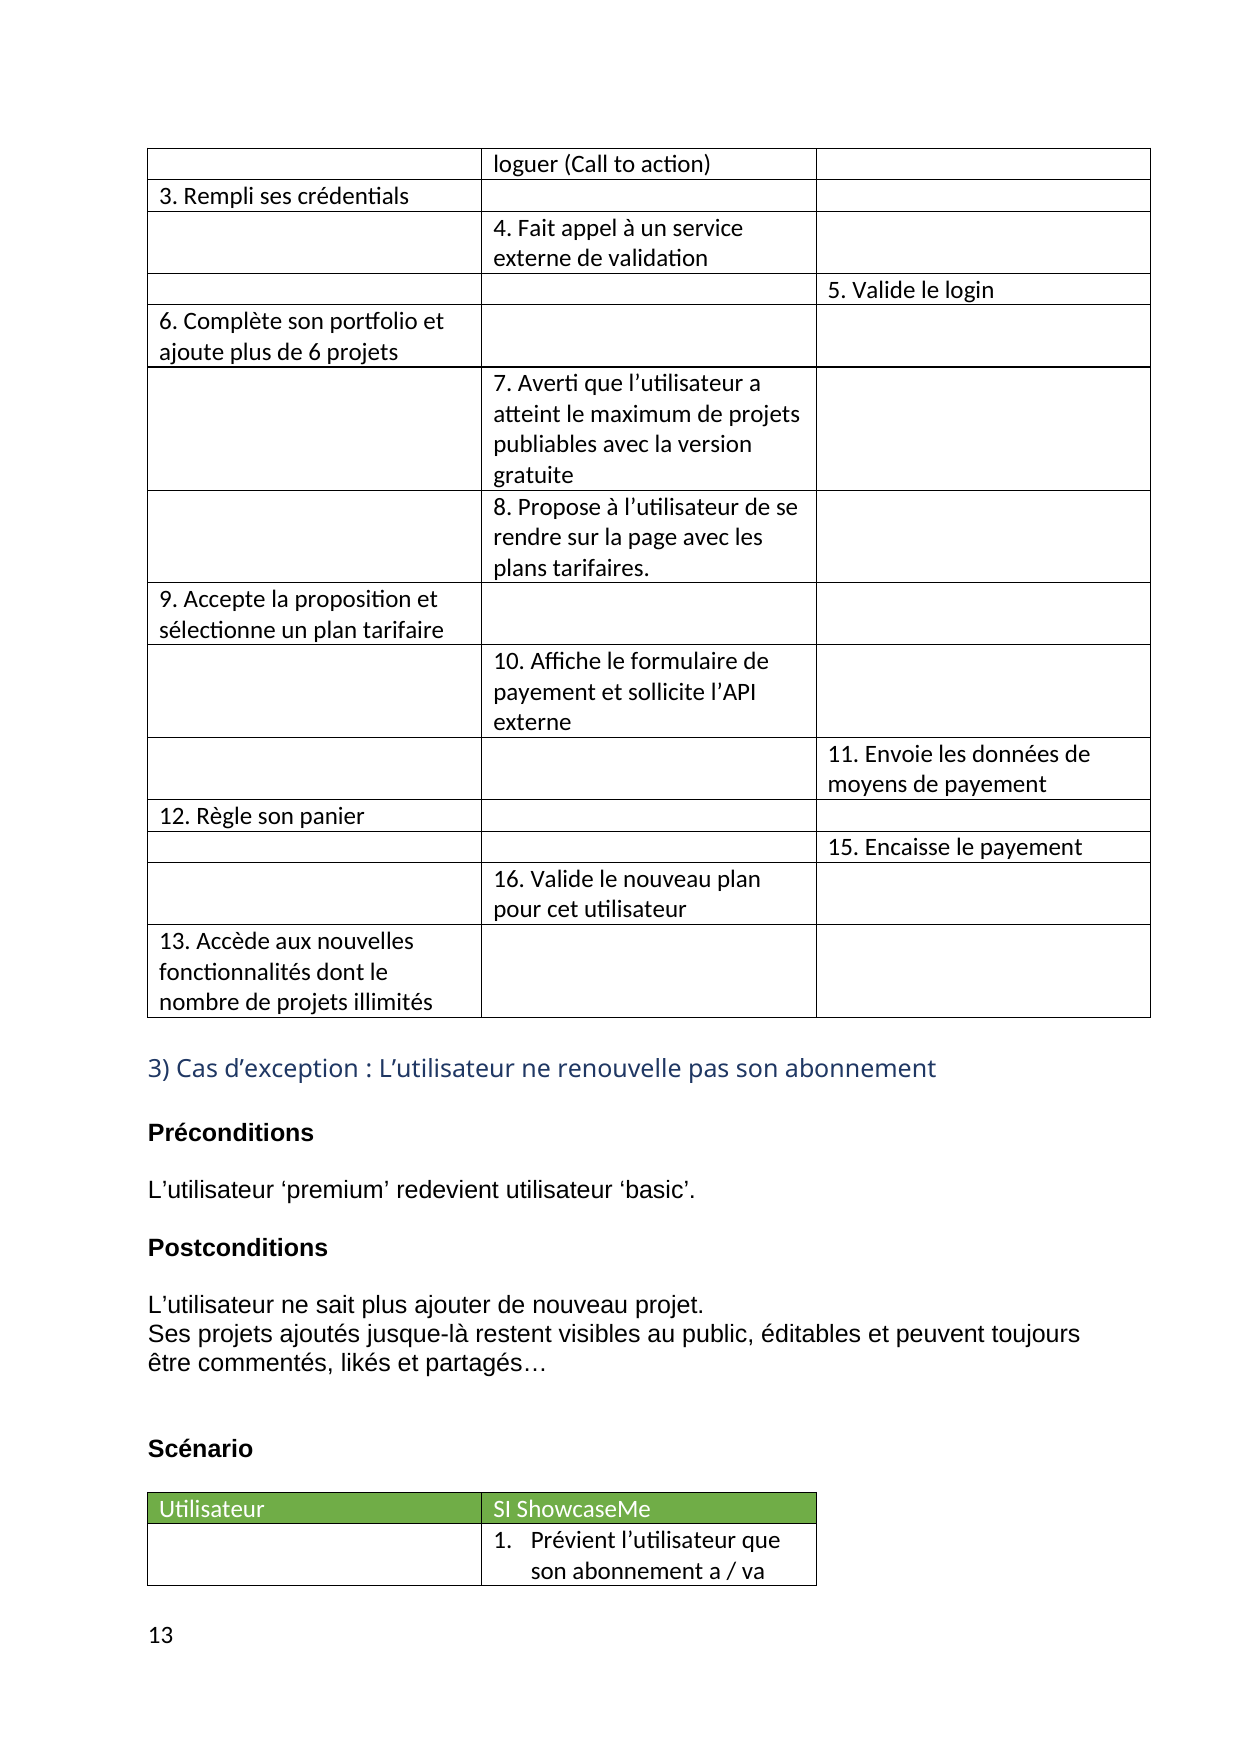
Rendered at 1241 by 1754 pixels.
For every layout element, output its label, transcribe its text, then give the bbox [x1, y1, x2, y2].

table_cell 11. Envoie les données de moyens de payement [817, 738, 1150, 799]
table_cell [817, 645, 1150, 737]
table_cell [148, 491, 481, 582]
table_cell [148, 149, 481, 179]
text L’utilisateur ne sait plus ajouter de nouveau projet. [148, 1262, 1093, 1319]
table_cell 6. Complète son portfolio et ajoute plus de 6 projets [148, 305, 481, 366]
table_cell 12. Règle son panier [148, 800, 481, 831]
table_cell [482, 180, 816, 211]
table_cell 7. Averti que l’utilisateur a atteint le maximum de projets publiables avec la version gratuite [482, 368, 816, 489]
table_cell [482, 738, 816, 799]
table_cell [817, 800, 1150, 831]
table_cell [817, 305, 1150, 366]
table_cell [148, 274, 481, 304]
table_cell [817, 180, 1150, 211]
table_cell [482, 925, 816, 1017]
table_cell 15. Encaisse le payement [817, 832, 1150, 862]
table_cell [148, 212, 481, 273]
table_cell 13. Accède aux nouvelles fonctionnalités dont le nombre de projets illimités [148, 925, 481, 1017]
table_cell [817, 491, 1150, 582]
text Ses projets ajoutés jusque-là restent visibles au public, éditables et peuvent toujours être commentés, likés et partagés… [148, 1319, 1093, 1377]
table_cell [817, 583, 1150, 644]
table_cell [148, 368, 481, 489]
text L’utilisateur ‘premium’ redevient utilisateur ‘basic’. [148, 1176, 1093, 1204]
table_cell [148, 1524, 481, 1585]
table_cell 3. Rempli ses crédentials [148, 180, 481, 211]
table_cell [817, 212, 1150, 273]
table_cell [148, 863, 481, 924]
table_cell [817, 863, 1150, 924]
table_header Utilisateur [148, 1493, 481, 1523]
subtitle 3) Cas d’exception : L’utilisateur ne renouvelle pas son abonnement [148, 1051, 1093, 1085]
table_cell [148, 832, 481, 862]
table_cell [148, 645, 481, 737]
table_cell loguer (Call to action) [482, 149, 816, 179]
table_cell Prévient l’utilisateur que son abonnement a / va [482, 1524, 816, 1585]
table_cell [817, 149, 1150, 179]
table_cell 10. Affiche le formulaire de payement et sollicite l’API externe [482, 645, 816, 737]
table_cell [148, 738, 481, 799]
table_cell 16. Valide le nouveau plan pour cet utilisateur [482, 863, 816, 924]
table_cell [482, 583, 816, 644]
table_cell [482, 800, 816, 831]
table_cell [817, 925, 1150, 1017]
table_cell 4. Fait appel à un service externe de validation [482, 212, 816, 273]
table_cell [482, 305, 816, 366]
table_cell 9. Accepte la proposition et sélectionne un plan tarifaire [148, 583, 481, 644]
text Postconditions [148, 1233, 1093, 1262]
table_cell 8. Propose à l’utilisateur de se rendre sur la page avec les plans tarifaires. [482, 491, 816, 582]
table_cell [817, 368, 1150, 489]
text Préconditions [148, 1118, 1093, 1147]
table_cell 5. Valide le login [817, 274, 1150, 304]
table_header SI ShowcaseMe [482, 1493, 816, 1523]
table_cell [482, 274, 816, 304]
text Scénario [148, 1434, 1093, 1463]
table_cell [482, 832, 816, 862]
